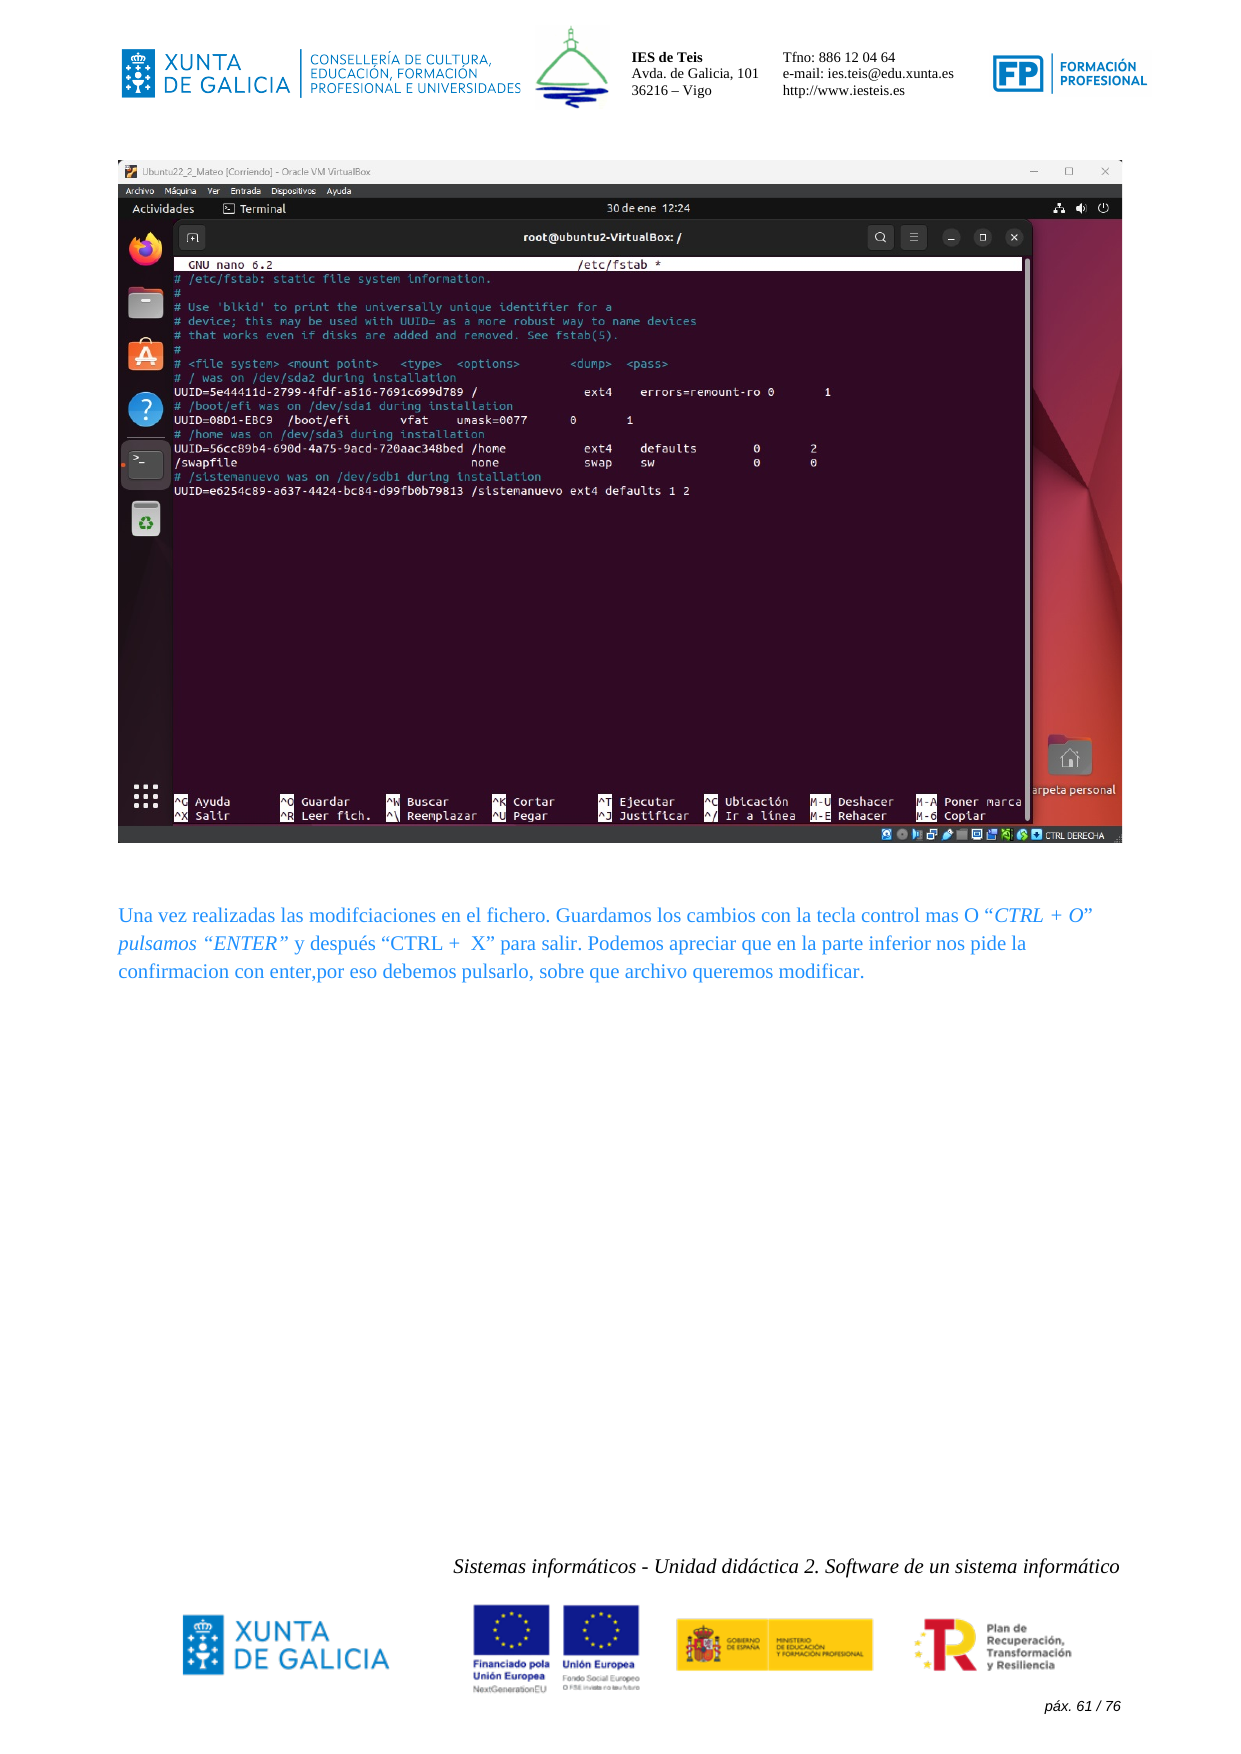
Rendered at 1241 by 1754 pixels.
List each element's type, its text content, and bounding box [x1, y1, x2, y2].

picture [121, 49, 521, 98]
text Una vez realizadas las modifciaciones en el fichero. Guardamos los cambios con la tecla control mas O “CTRL + O” pulsamos “ENTER” y después “CTRL + X” para salir. Podemos apreciar que en la parte inferior nos pide la confirmacion con enter,por eso debemos pulsarlo, sobre que archivo queremos modificar. [118, 903, 1122, 983]
picture [989, 50, 1153, 97]
picture [182, 1593, 1085, 1700]
picture [118, 160, 1123, 843]
picture [534, 25, 611, 110]
